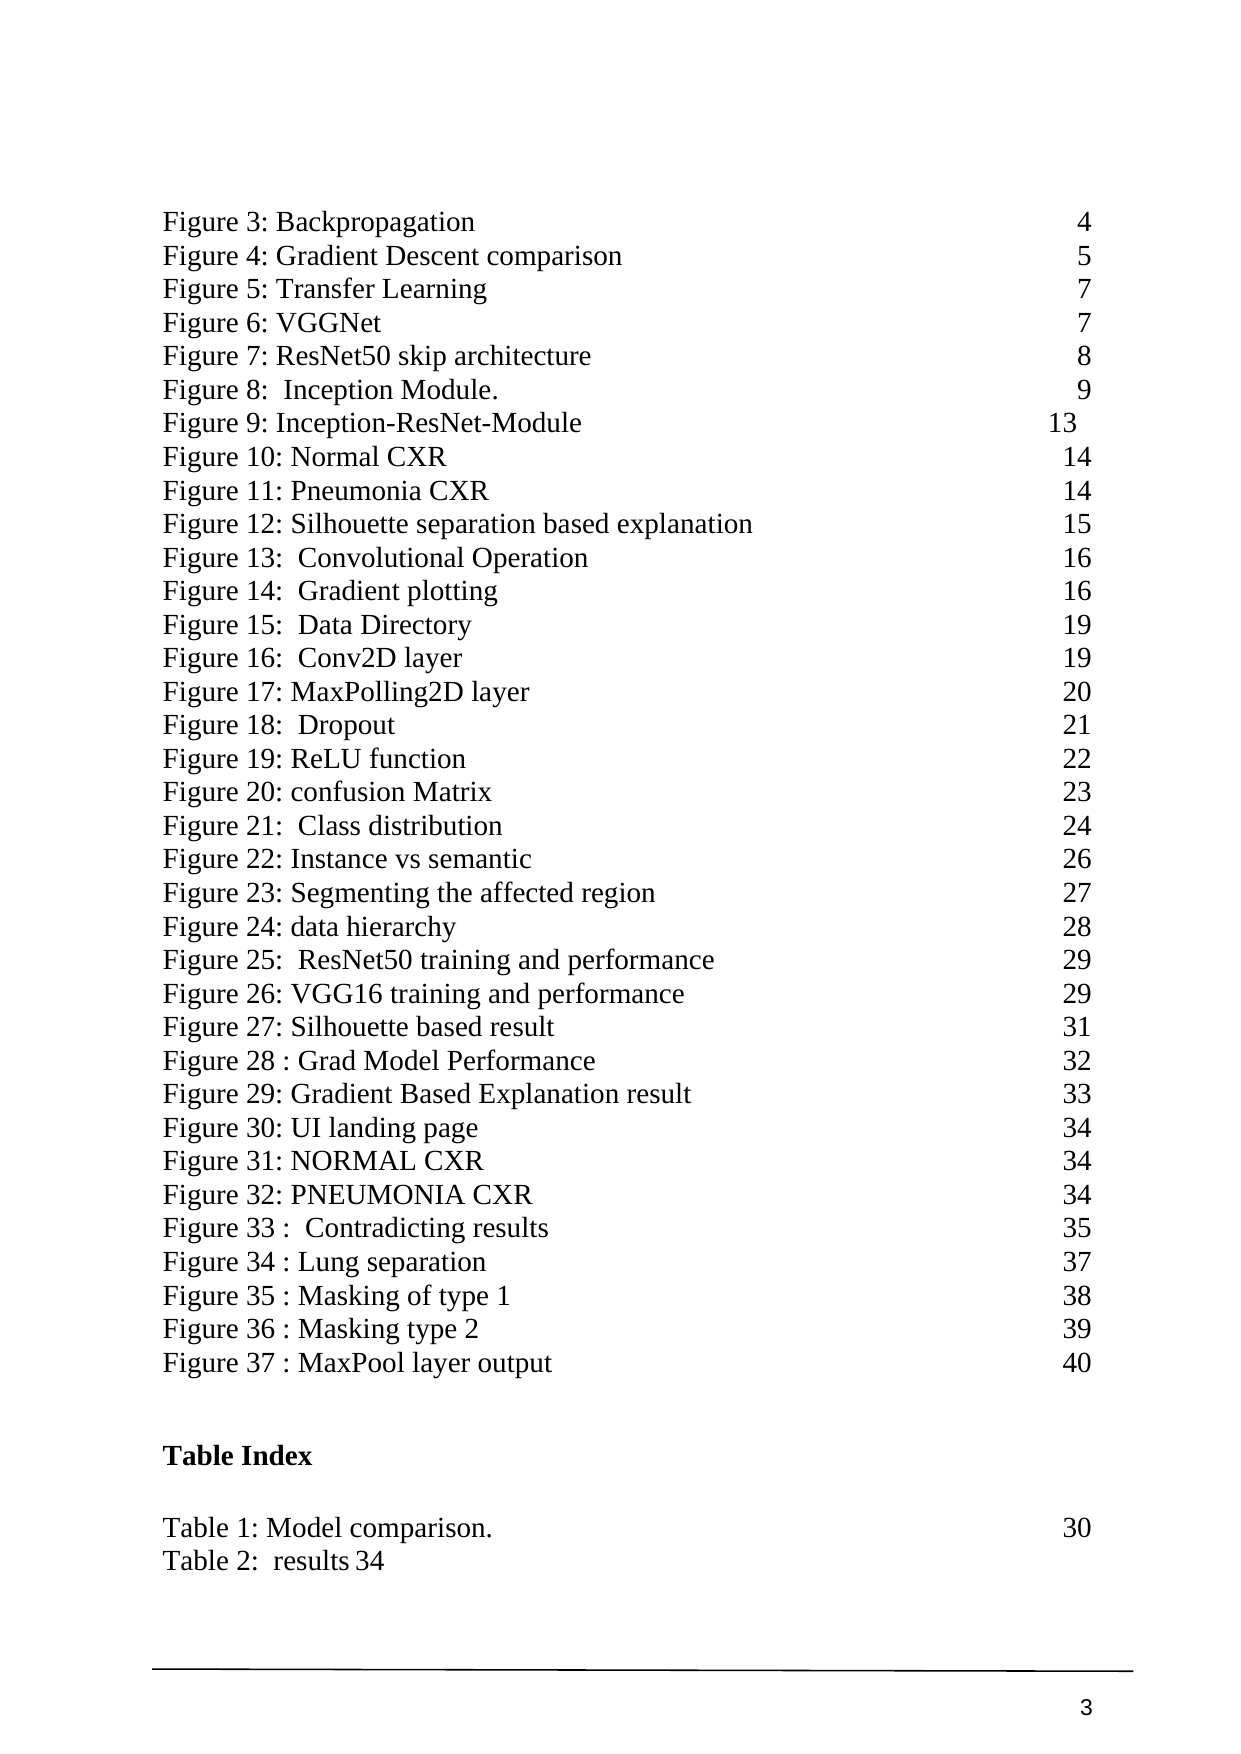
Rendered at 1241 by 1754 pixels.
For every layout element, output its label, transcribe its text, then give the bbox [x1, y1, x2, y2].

text Figure 4: Gradient Descent comparison 5 [162, 238, 1092, 271]
text Figure 18: Dropout 21 [162, 707, 1092, 741]
text Figure 21: Class distribution 24 [162, 808, 1092, 842]
text Table 2: results 34 [162, 1543, 1092, 1577]
text Figure 16: Conv2D layer 19 [162, 640, 1092, 674]
text Figure 25: ResNet50 training and performance 29 [162, 942, 1092, 976]
text Figure 26: VGG16 training and performance 29 [162, 976, 1092, 1009]
text Table Index [162, 1438, 1092, 1472]
text Figure 22: Instance vs semantic 26 [162, 842, 1092, 875]
text Figure 37 : MaxPool layer output 40 [162, 1345, 1092, 1378]
text Figure 32: PNEUMONIA CXR 34 [162, 1177, 1092, 1211]
text Figure 33 : Contradicting results 35 [162, 1211, 1092, 1244]
text Figure 9: Inception-ResNet-Module 13 [162, 406, 1092, 439]
text Figure 20: confusion Matrix 23 [162, 774, 1092, 808]
text Figure 14: Gradient plotting 16 [162, 573, 1092, 607]
text Figure 31: NORMAL CXR 34 [162, 1143, 1092, 1177]
text Figure 29: Gradient Based Explanation result 33 [162, 1076, 1092, 1110]
text Figure 11: Pneumonia CXR 14 [162, 473, 1092, 506]
text Figure 23: Segmenting the affected region 27 [162, 875, 1092, 909]
text Figure 34 : Lung separation 37 [162, 1244, 1092, 1278]
text Figure 8: Inception Module. 9 [162, 372, 1092, 406]
text Figure 15: Data Directory 19 [162, 607, 1092, 640]
text Figure 30: UI landing page 34 [162, 1110, 1092, 1143]
text Figure 27: Silhouette based result 31 [162, 1009, 1092, 1043]
text Figure 36 : Masking type 2 39 [162, 1311, 1092, 1345]
text Figure 10: Normal CXR 14 [162, 439, 1092, 473]
text Figure 17: MaxPolling2D layer 20 [162, 674, 1092, 707]
text Figure 12: Silhouette separation based explanation 15 [162, 506, 1092, 540]
text Figure 3: Backpropagation 4 [162, 204, 1092, 238]
text Figure 19: ReLU function 22 [162, 741, 1092, 774]
text Table 1: Model comparison. 30 [162, 1510, 1092, 1543]
text Figure 35 : Masking of type 1 38 [162, 1278, 1092, 1311]
text Figure 6: VGGNet 7 [162, 305, 1092, 338]
text Figure 7: ResNet50 skip architecture 8 [162, 338, 1092, 372]
text Figure 13: Convolutional Operation 16 [162, 540, 1092, 573]
text Figure 24: data hierarchy 28 [162, 909, 1092, 942]
text Figure 5: Transfer Learning 7 [162, 271, 1092, 305]
text Figure 28 : Grad Model Performance 32 [162, 1043, 1092, 1076]
